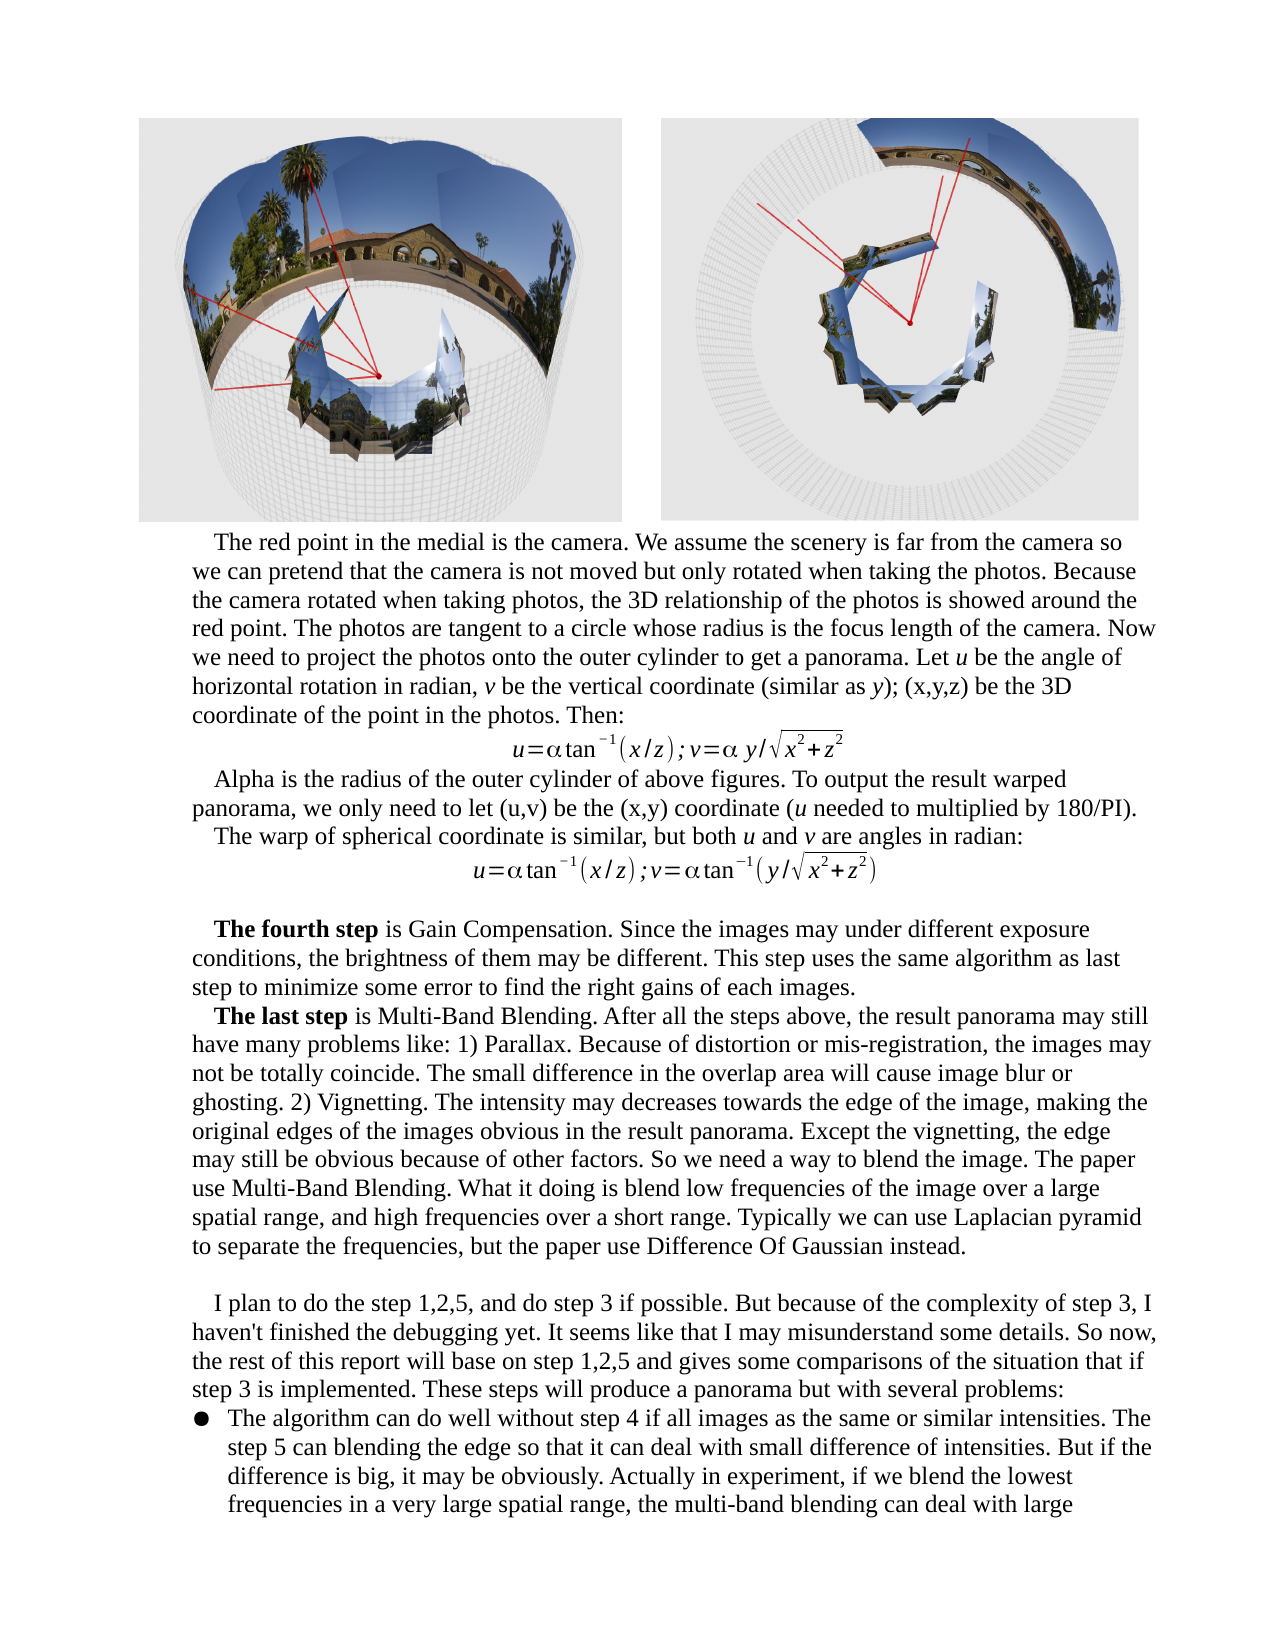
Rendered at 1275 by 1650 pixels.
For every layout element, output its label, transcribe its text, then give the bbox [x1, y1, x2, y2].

text The last step is Multi-Band Blending. After all the steps above, the result panorama may still have many problems like: 1) Parallax. Because of distortion or mis-registration, the images may not be totally coincide. The small difference in the overlap area will cause image blur or ghosting. 2) Vignetting. The intensity may decreases towards the edge of the image, making the original edges of the images obvious in the result panorama. Except the vignetting, the edge may still be obvious because of other factors. So we need a way to blend the image. The paper use Multi-Band Blending. What it doing is blend low frequencies of the image over a large spatial range, and high frequencies over a short range. Typically we can use Laplacian pyramid to separate the frequencies, but the paper use Difference Of Gaussian instead. [192, 1001, 1157, 1259]
picture [138, 118, 622, 522]
list The algorithm can do well without step 4 if all images as the same or similar intensities. The step 5 can blending the edge so that it can deal with small difference of intensities. But if the difference is big, it may be obviously. Actually in experiment, if we blend the lowest frequencies in a very large spatial range, the multi-band blending can deal with large [191, 1403, 1157, 1518]
text The warp of spherical coordinate is similar, but both u and v are angles in radian: [192, 821, 1157, 850]
text I plan to do the step 1,2,5, and do step 3 if possible. But because of the complexity of step 3, I haven't finished the debugging yet. It seems like that I may misunderstand some details. So now, the rest of this report will base on step 1,2,5 and gives some comparisons of the situation that if step 3 is implemented. These steps will produce a panorama but with several problems: [192, 1288, 1157, 1403]
picture [661, 118, 1139, 522]
text Alpha is the radius of the outer cylinder of above figures. To output the result warped panorama, we only need to let (u,v) be the (x,y) coordinate (u needed to multiplied by 180/PI). [192, 764, 1157, 821]
text The red point in the medial is the camera. We assume the scenery is far from the camera so we can pretend that the camera is not moved but only rotated when taking the photos. Because the camera rotated when taking photos, the 3D relationship of the photos is showed around the red point. The photos are tangent to a circle whose radius is the focus length of the camera. Now we need to project the photos onto the outer cylinder to get a panorama. Let u be the angle of horizontal rotation in radian, v be the vertical coordinate (similar as y); (x,y,z) be the 3D coordinate of the point in the photos. Then: [192, 527, 1157, 728]
text The fourth step is Gain Compensation. Since the images may under different exposure conditions, the brightness of them may be different. This step uses the same algorithm as last step to minimize some error to find the right gains of each images. [192, 914, 1157, 1001]
